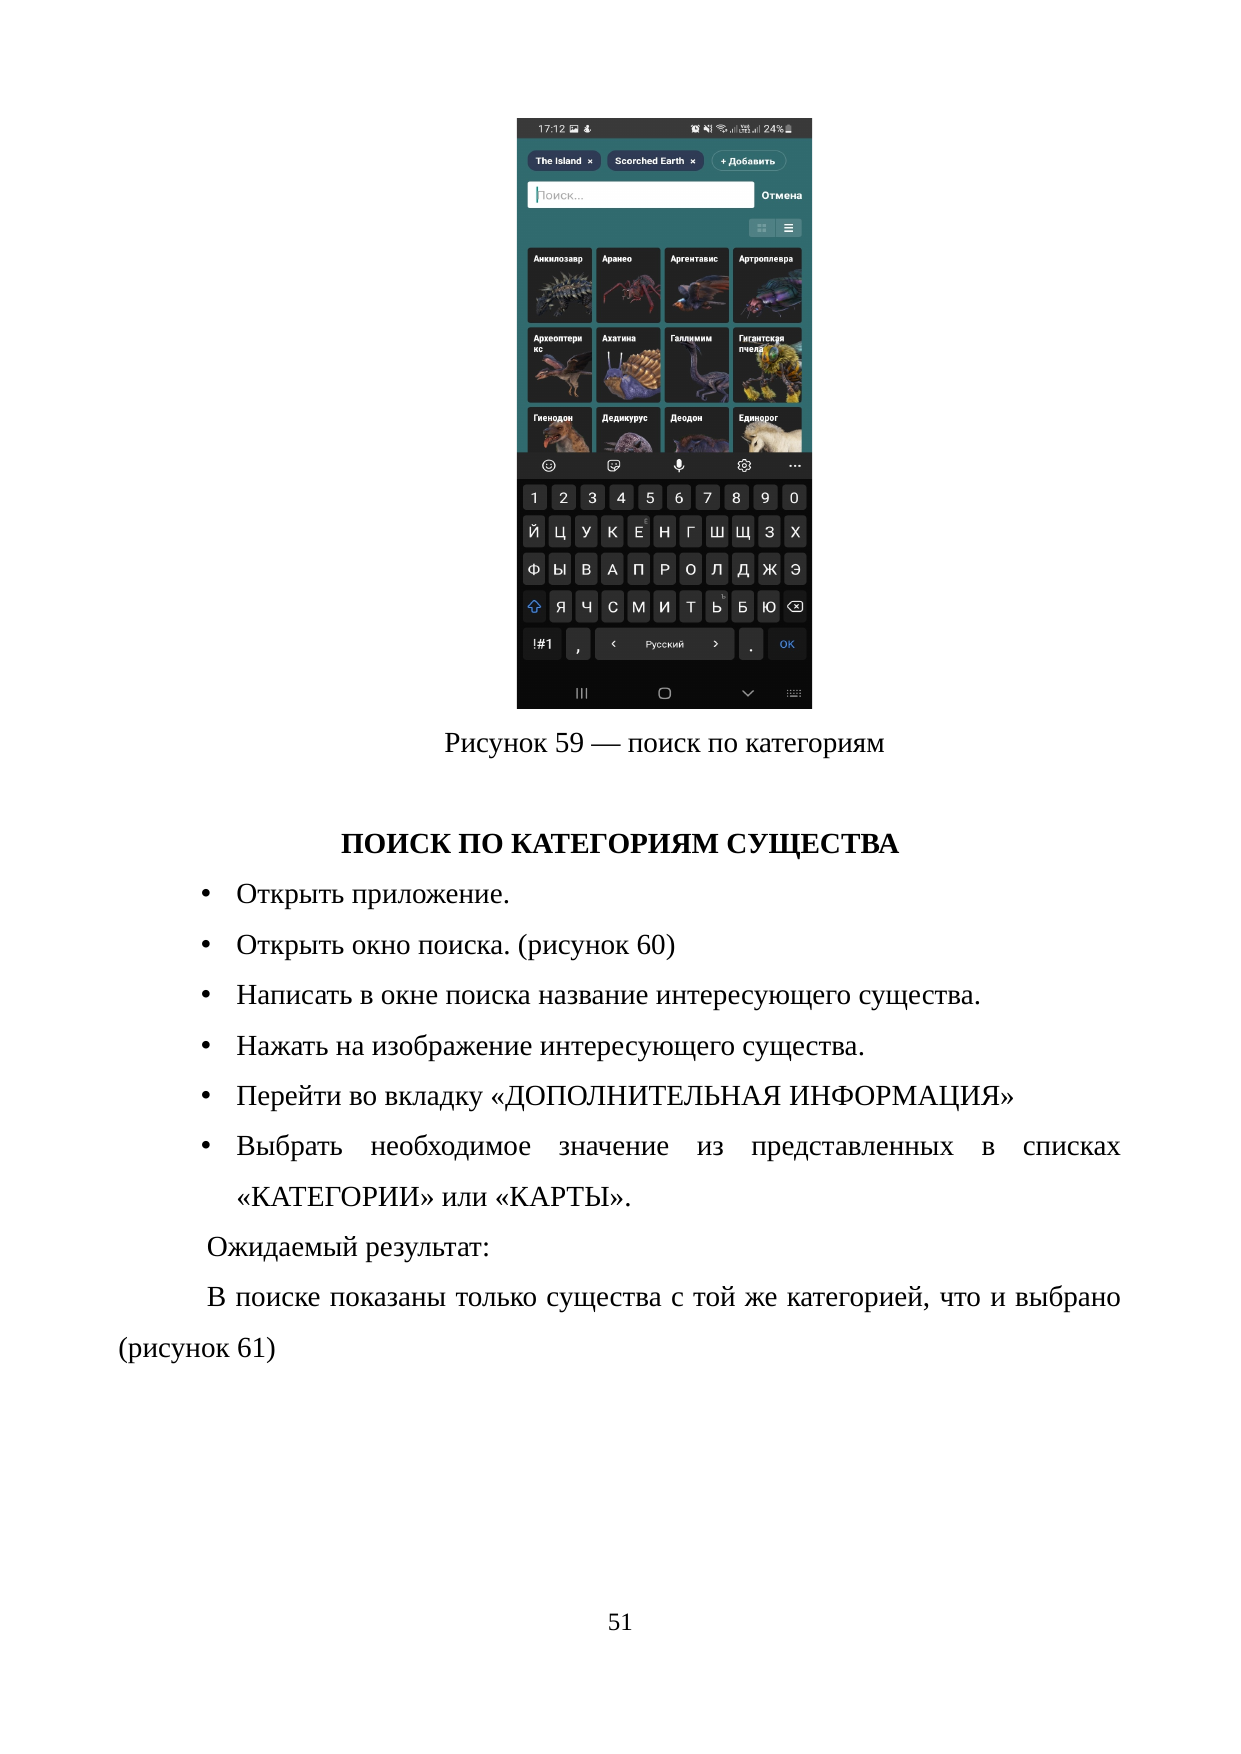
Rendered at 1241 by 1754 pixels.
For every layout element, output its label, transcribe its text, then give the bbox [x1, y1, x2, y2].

list ПОИСК ПО КАТЕГОРИЯМ СУЩЕСТВА [118, 826, 1122, 859]
list Открыть окно поиска. (рисунок 60) [201, 927, 1122, 960]
list Выбрать необходимое значение из представленных в списках «КАТЕГОРИИ» или «КАРТЫ». [201, 1128, 1122, 1212]
list Ожидаемый результат: [118, 1229, 1122, 1263]
list В поиске показаны только существа с той же категорией, что и выбрано (рисунок 61) [118, 1279, 1122, 1363]
list Рисунок 59 — поиск по категориям [118, 725, 1122, 759]
list Нажать на изображение интересующего существа. [201, 1028, 1122, 1061]
list Открыть приложение. [201, 876, 1122, 910]
picture [516, 118, 813, 709]
list Перейти во вкладку «ДОПОЛНИТЕЛЬНАЯ ИНФОРМАЦИЯ» [201, 1078, 1122, 1112]
list Написать в окне поиска название интересующего существа. [201, 977, 1122, 1011]
